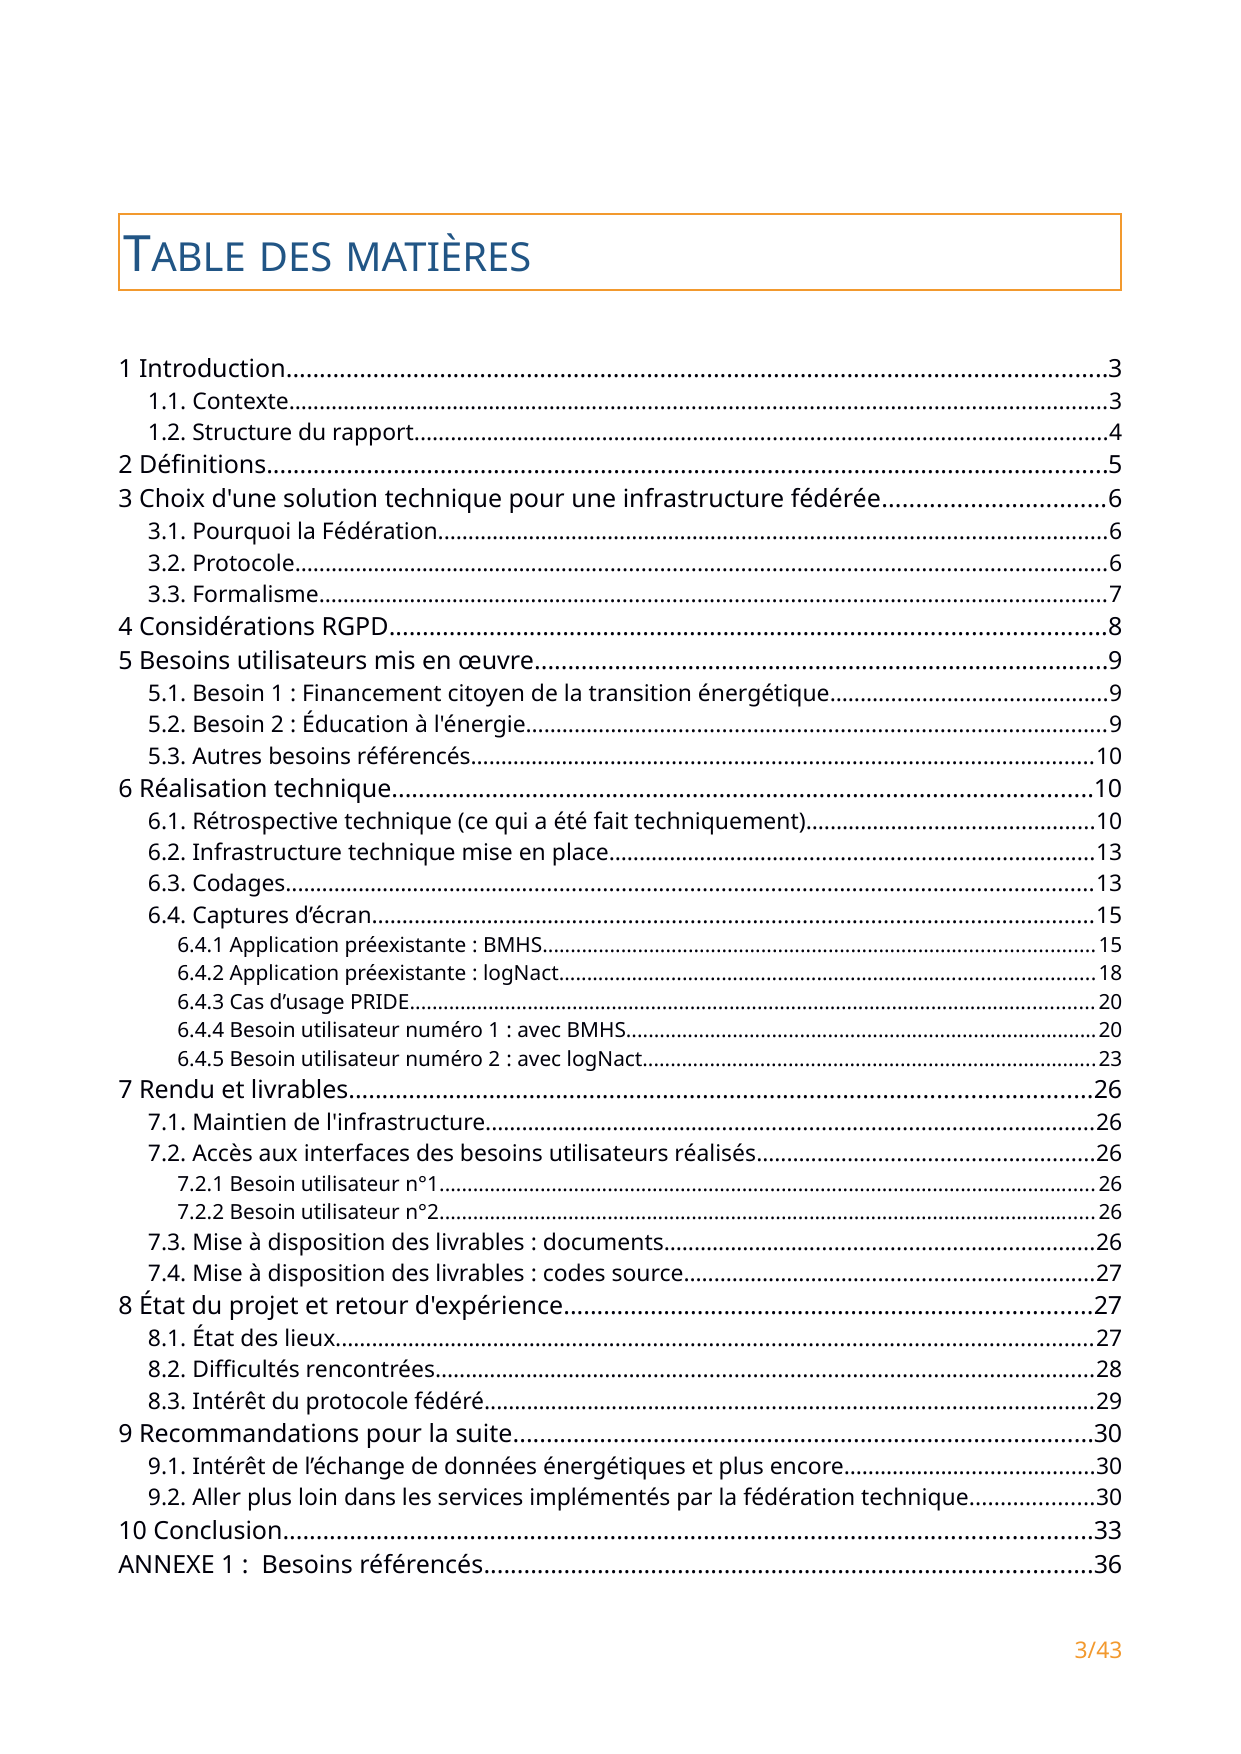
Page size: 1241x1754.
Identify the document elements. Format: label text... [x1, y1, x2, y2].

text 8.3. Intérêt du protocole fédéré 29 [148, 1384, 1122, 1416]
text 8.2. Difficultés rencontrées 28 [148, 1353, 1122, 1384]
text ANNEXE 1 : Besoins référencés 36 [118, 1546, 1122, 1581]
text 1.2. Structure du rapport 4 [148, 416, 1122, 447]
text 4 Considérations RGPD 8 [118, 609, 1122, 643]
text 6.4. Captures d’écran 15 [148, 899, 1122, 930]
text 8.1. État des lieux 27 [148, 1322, 1122, 1353]
text 6.4.4 Besoin utilisateur numéro 1 : avec BMHS 20 [177, 1015, 1122, 1044]
text 2 Définitions 5 [118, 447, 1122, 481]
text 6.4.2 Application préexistante : logNact 18 [177, 958, 1122, 987]
text 7.2. Accès aux interfaces des besoins utilisateurs réalisés 26 [148, 1137, 1122, 1169]
text 5.1. Besoin 1 : Financement citoyen de la transition énergétique 9 [148, 677, 1122, 708]
text 7.1. Maintien de l'infrastructure 26 [148, 1106, 1122, 1137]
text 6.4.5 Besoin utilisateur numéro 2 : avec logNact 23 [177, 1044, 1122, 1072]
text 5.2. Besoin 2 : Éducation à l'énergie 9 [148, 708, 1122, 739]
text 10 Conclusion 33 [118, 1512, 1122, 1546]
text 5.3. Autres besoins référencés 10 [148, 739, 1122, 771]
text 3.1. Pourquoi la Fédération 6 [148, 515, 1122, 546]
text 3.3. Formalisme 7 [148, 578, 1122, 609]
text 8 État du projet et retour d'expérience 27 [118, 1288, 1122, 1322]
text 9.2. Aller plus loin dans les services implémentés par la fédération technique 30 [148, 1481, 1122, 1512]
text 6.4.3 Cas d’usage PRIDE 20 [177, 987, 1122, 1015]
text 9.1. Intérêt de l’échange de données énergétiques et plus encore 30 [148, 1450, 1122, 1481]
subtitle Table des matières [120, 215, 1120, 289]
text 6.3. Codages 13 [148, 867, 1122, 899]
text 6.2. Infrastructure technique mise en place 13 [148, 836, 1122, 867]
text 3 Choix d'une solution technique pour une infrastructure fédérée 6 [118, 481, 1122, 515]
text 9 Recommandations pour la suite 30 [118, 1416, 1122, 1450]
text 1.1. Contexte 3 [148, 384, 1122, 416]
text 7.2.1 Besoin utilisateur n°1 26 [177, 1169, 1122, 1197]
text 3.2. Protocole 6 [148, 546, 1122, 578]
text 7 Rendu et livrables 26 [118, 1072, 1122, 1106]
text 7.4. Mise à disposition des livrables : codes source 27 [148, 1257, 1122, 1288]
text 7.3. Mise à disposition des livrables : documents 26 [148, 1226, 1122, 1257]
text 6.1. Rétrospective technique (ce qui a été fait techniquement) 10 [148, 805, 1122, 836]
text 7.2.2 Besoin utilisateur n°2 26 [177, 1197, 1122, 1226]
text 1 Introduction 3 [118, 351, 1122, 384]
text 5 Besoins utilisateurs mis en œuvre 9 [118, 643, 1122, 677]
text 6.4.1 Application préexistante : BMHS 15 [177, 930, 1122, 958]
text 6 Réalisation technique 10 [118, 771, 1122, 805]
